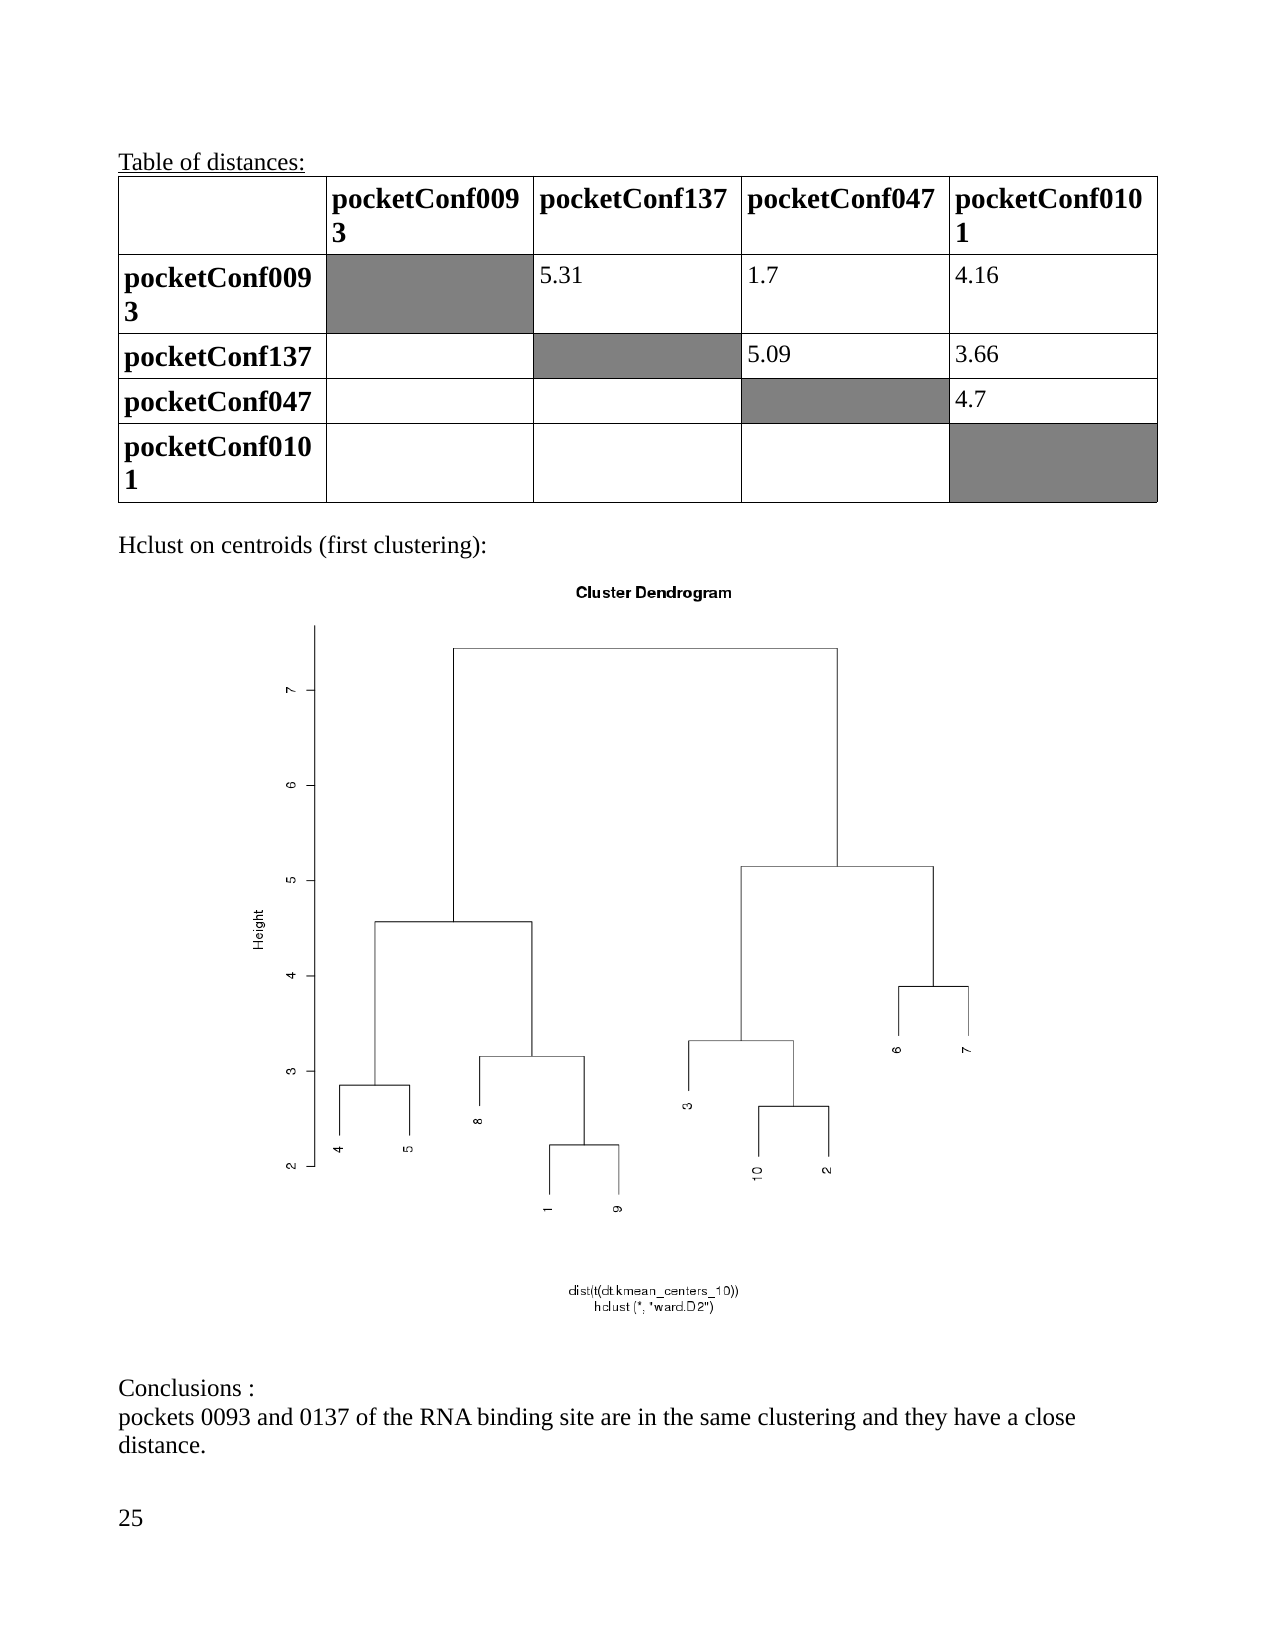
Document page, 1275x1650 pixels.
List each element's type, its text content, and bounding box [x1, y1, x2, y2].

text Hclust on centroids (first clustering): [118, 531, 1157, 559]
table_cell 1.7 [742, 255, 949, 333]
table_cell 5.31 [534, 255, 741, 333]
text pockets 0093 and 0137 of the RNA binding site are in the same clustering and they have a close distance. [118, 1402, 1157, 1459]
table_cell [742, 424, 949, 502]
table_header pocketConf137 [534, 177, 741, 254]
table_cell 4.16 [950, 255, 1157, 333]
table_cell pocketConf137 [119, 334, 326, 378]
table_cell [534, 424, 741, 502]
table_cell [534, 334, 741, 378]
table_header pocketConf0101 [950, 177, 1157, 254]
table_cell pocketConf047 [119, 379, 326, 423]
table_cell [950, 424, 1157, 502]
table_cell 4.7 [950, 379, 1157, 423]
table_cell pocketConf0101 [119, 424, 326, 502]
picture [248, 559, 1027, 1316]
table_cell [327, 379, 533, 423]
table_cell pocketConf0093 [119, 255, 326, 333]
table_cell 3.66 [950, 334, 1157, 378]
table_header pocketConf0093 [327, 177, 533, 254]
table_cell 5.09 [742, 334, 949, 378]
table_cell [327, 424, 533, 502]
text Table of distances: [118, 147, 1157, 176]
table_cell [327, 255, 533, 333]
text Conclusions : [118, 1373, 1157, 1402]
table_cell [742, 379, 949, 423]
table_header pocketConf047 [742, 177, 949, 254]
table_cell [534, 379, 741, 423]
table_cell [327, 334, 533, 378]
table_header [119, 177, 326, 254]
